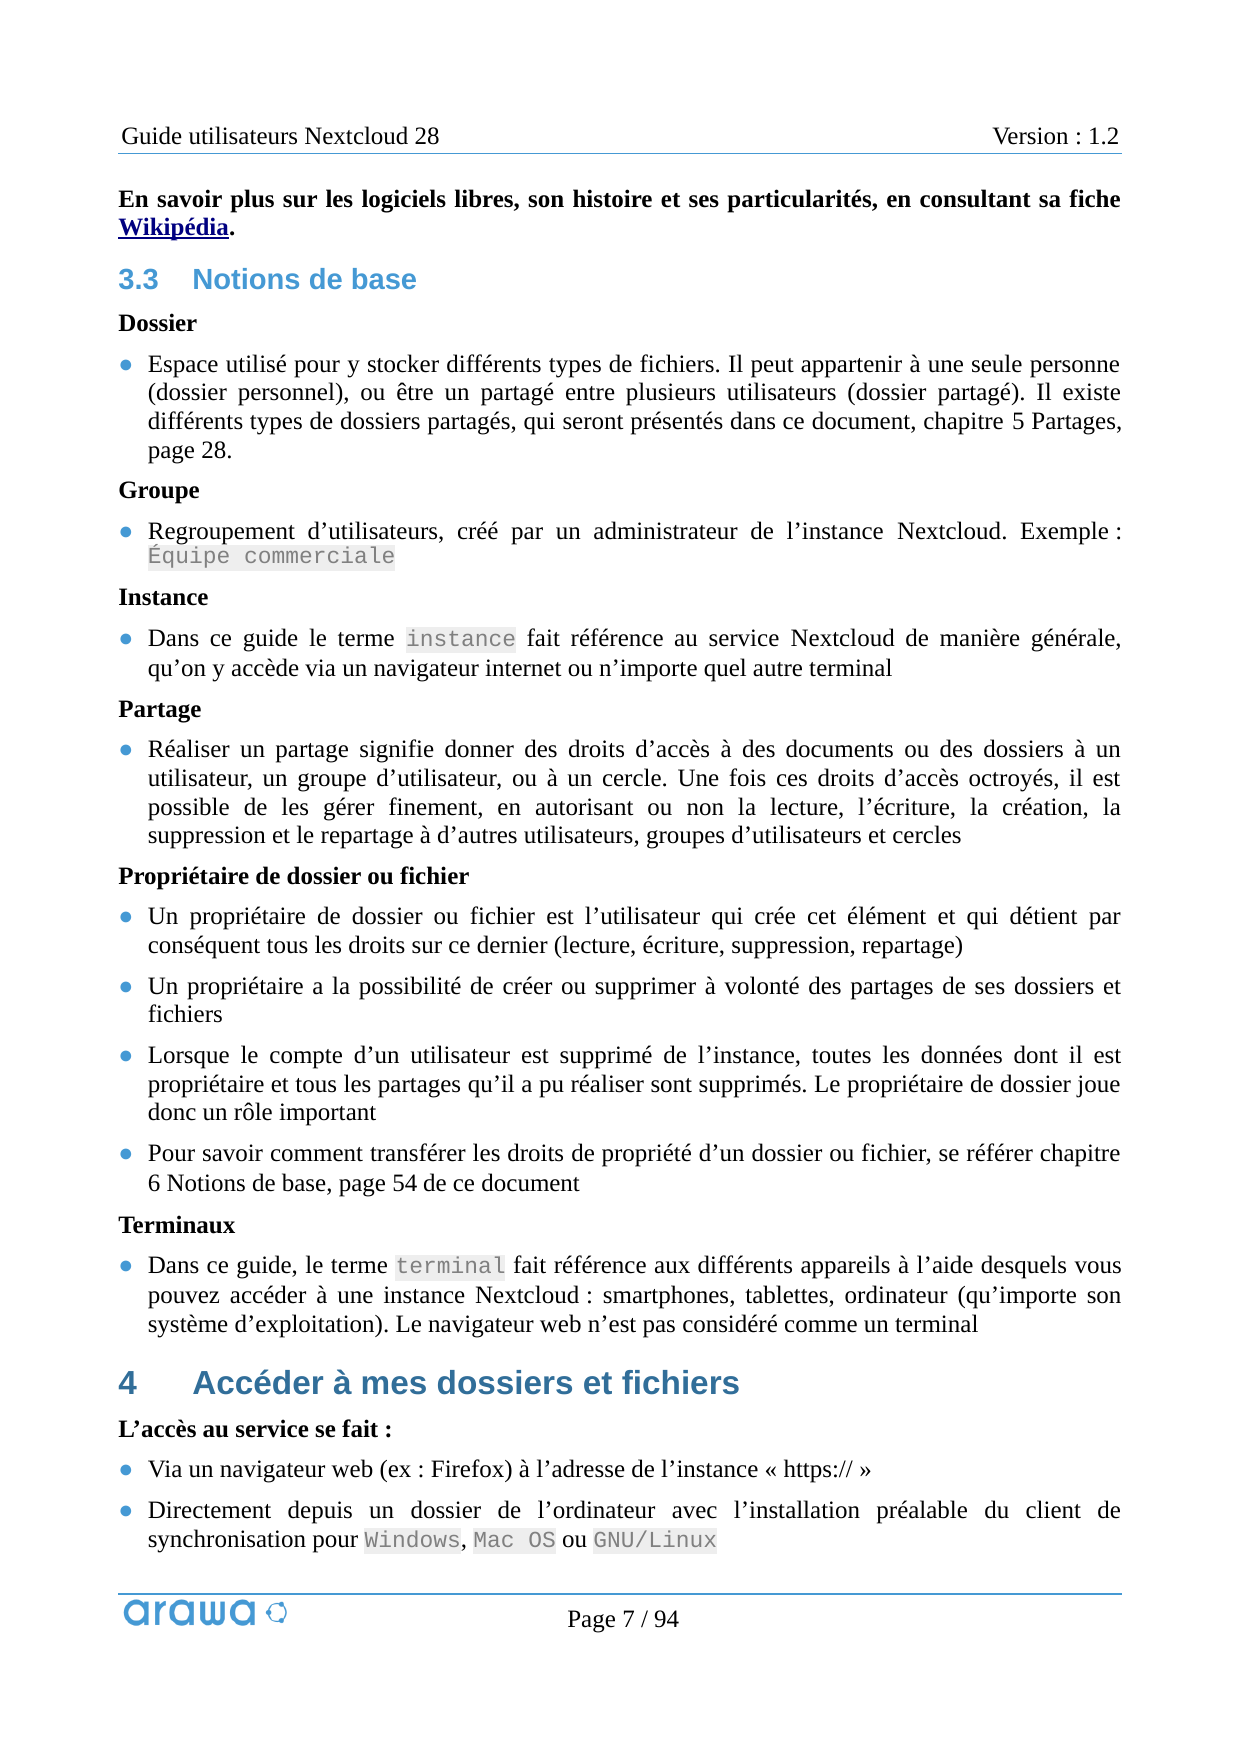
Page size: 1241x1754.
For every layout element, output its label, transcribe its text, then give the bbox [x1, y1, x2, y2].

text Propriétaire de dossier ou fichier [118, 861, 1122, 890]
subtitle Accéder à mes dossiers et fichiers [118, 1363, 1122, 1401]
list Dans ce guide le terme instance fait référence au service Nextcloud de manière générale, qu’on y accède via un navigateur internet ou n’importe quel autre terminal [118, 623, 1122, 682]
list Pour savoir comment transférer les droits de propriété d’un dossier ou fichier, se référer chapitre 6 Notions de base, page 54 de ce document [118, 1138, 1122, 1198]
list Regroupement d’utilisateurs, créé par un administrateur de l’instance Nextcloud. Exemple : Équipe commerciale [118, 516, 1122, 571]
text L’accès au service se fait : [118, 1414, 1122, 1443]
list Directement depuis un dossier de l’ordinateur avec l’installation préalable du client de synchronisation pour Windows, Mac OS ou GNU/Linux [118, 1495, 1122, 1554]
text Instance [118, 582, 1122, 611]
text Partage [118, 694, 1122, 722]
list Réaliser un partage signifie donner des droits d’accès à des documents ou des dossiers à un utilisateur, un groupe d’utilisateur, ou à un cercle. Une fois ces droits d’accès octroyés, il est possible de les gérer finement, en autorisant ou non la lecture, l’écriture, la création, la suppression et le repartage à d’autres utilisateurs, groupes d’utilisateurs et cercles [118, 734, 1122, 849]
list Un propriétaire de dossier ou fichier est l’utilisateur qui crée cet élément et qui détient par conséquent tous les droits sur ce dernier (lecture, écriture, suppression, repartage) [118, 901, 1122, 959]
list Dans ce guide, le terme terminal fait référence aux différents appareils à l’aide desquels vous pouvez accéder à une instance Nextcloud : smartphones, tablettes, ordinateur (qu’importe son système d’exploitation). Le navigateur web n’est pas considéré comme un terminal [118, 1250, 1122, 1338]
list Un propriétaire a la possibilité de créer ou supprimer à volonté des partages de ses dossiers et fichiers [118, 971, 1122, 1028]
list Lorsque le compte d’un utilisateur est supprimé de l’instance, toutes les données dont il est propriétaire et tous les partages qu’il a pu réaliser sont supprimés. Le propriétaire de dossier joue donc un rôle important [118, 1040, 1122, 1126]
text Groupe [118, 475, 1122, 504]
list Via un navigateur web (ex : Firefox) à l’adresse de l’instance « https:// » [118, 1454, 1122, 1483]
text Terminaux [118, 1210, 1122, 1238]
text En savoir plus sur les logiciels libres, son histoire et ses particularités, en consultant sa fiche Wikipédia. [118, 184, 1122, 241]
text Dossier [118, 308, 1122, 337]
subtitle Notions de base [118, 262, 1122, 296]
list Espace utilisé pour y stocker différents types de fichiers. Il peut appartenir à une seule personne (dossier personnel), ou être un partagé entre plusieurs utilisateurs (dossier partagé). Il existe différents types de dossiers partagés, qui seront présentés dans ce document, chapitre 5 Partages, page 28. [118, 349, 1122, 464]
picture [121, 1597, 290, 1628]
